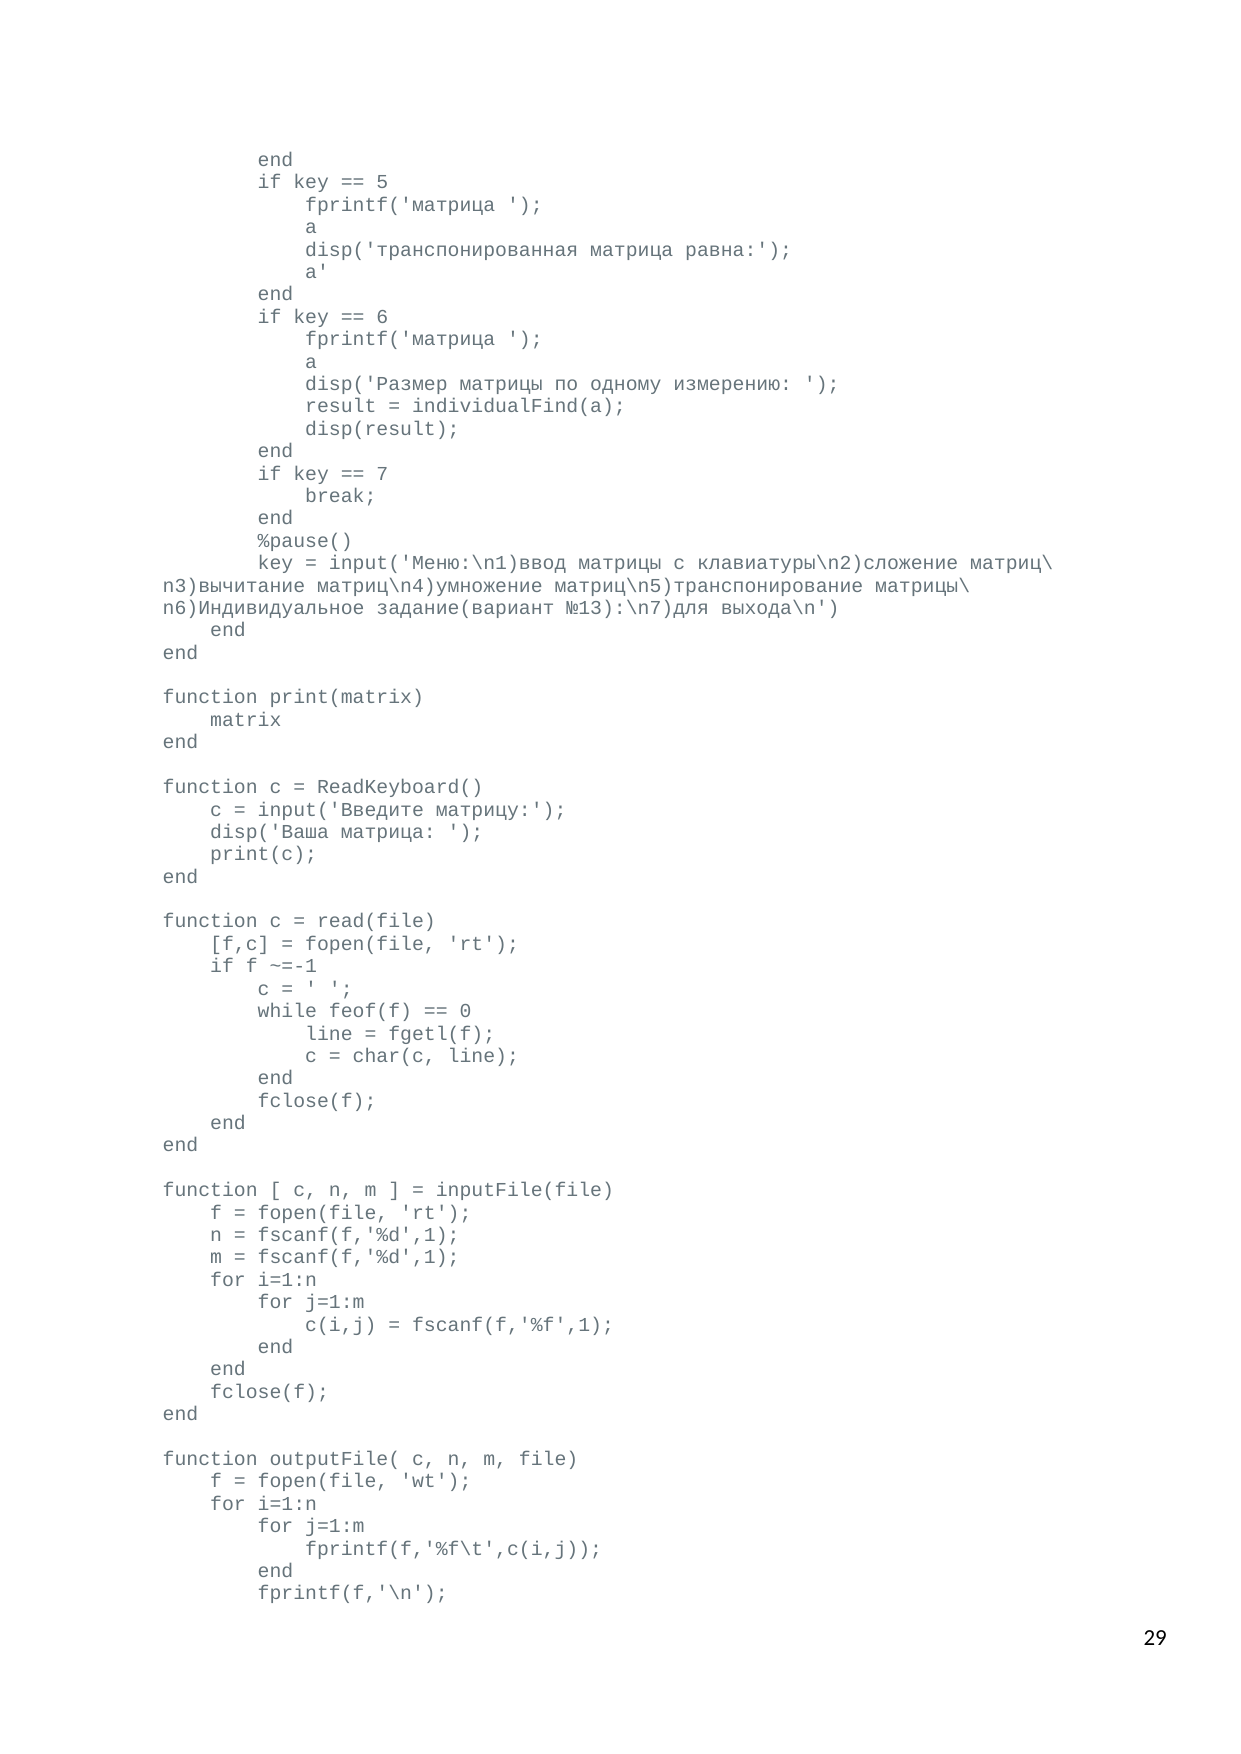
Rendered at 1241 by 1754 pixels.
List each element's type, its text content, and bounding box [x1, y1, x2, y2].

text for i=1:n [162, 1494, 1166, 1516]
text f = fopen(file, 'wt'); [162, 1471, 1166, 1494]
text c(i,j) = fscanf(f,'%f',1); [162, 1314, 1166, 1337]
text end [162, 1359, 1166, 1382]
text if key == 7 [162, 463, 1166, 486]
text function c = ReadKeyboard() [162, 777, 1166, 799]
text m = fscanf(f,'%d',1); [162, 1247, 1166, 1270]
text fclose(f); [162, 1091, 1166, 1113]
text end [162, 620, 1166, 643]
text function outputFile( c, n, m, file) [162, 1449, 1166, 1471]
text disp('транспонированная матрица равна:'); [162, 239, 1166, 262]
text function c = read(file) [162, 911, 1166, 934]
text end [162, 508, 1166, 531]
text c = input('Введите матрицу:'); [162, 799, 1166, 822]
text disp(result); [162, 419, 1166, 441]
text %pause() [162, 531, 1166, 553]
text matrix [162, 710, 1166, 732]
text if key == 5 [162, 172, 1166, 195]
text a' [162, 262, 1166, 284]
text end [162, 1068, 1166, 1091]
text end [162, 150, 1166, 172]
text c = char(c, line); [162, 1046, 1166, 1068]
text if key == 6 [162, 307, 1166, 329]
text end [162, 1135, 1166, 1158]
text a [162, 352, 1166, 374]
text end [162, 1337, 1166, 1359]
text result = individualFind(a); [162, 396, 1166, 419]
text end [162, 1404, 1166, 1427]
text for j=1:m [162, 1516, 1166, 1538]
text n = fscanf(f,'%d',1); [162, 1225, 1166, 1247]
text for j=1:m [162, 1292, 1166, 1314]
text break; [162, 486, 1166, 508]
text end [162, 441, 1166, 463]
text disp('Размер матрицы по одному измерению: '); [162, 374, 1166, 396]
text fprintf('матрица '); [162, 195, 1166, 217]
text fprintf(f,'\n'); [162, 1583, 1166, 1606]
text while feof(f) == 0 [162, 1001, 1166, 1023]
text print(c); [162, 844, 1166, 867]
text key = input('Меню:\n1)ввод матрицы с клавиатуры\n2)сложение матриц\n3)вычитание матриц\n4)умножение матриц\n5)транспонирование матрицы\n6)Индивидуальное задание(вариант №13):\n7)для выхода\n') [162, 553, 1166, 620]
text function [ c, n, m ] = inputFile(file) [162, 1180, 1166, 1203]
text [f,c] = fopen(file, 'rt'); [162, 934, 1166, 956]
text end [162, 643, 1166, 665]
text end [162, 1113, 1166, 1135]
text fprintf('матрица '); [162, 329, 1166, 352]
text c = ' '; [162, 979, 1166, 1001]
text if f ~=-1 [162, 956, 1166, 979]
text a [162, 217, 1166, 239]
text end [162, 284, 1166, 307]
text fclose(f); [162, 1382, 1166, 1404]
text fprintf(f,'%f\t',c(i,j)); [162, 1538, 1166, 1561]
text end [162, 1561, 1166, 1583]
text end [162, 867, 1166, 889]
text end [162, 732, 1166, 755]
text for i=1:n [162, 1270, 1166, 1292]
text f = fopen(file, 'rt'); [162, 1203, 1166, 1225]
text function print(matrix) [162, 687, 1166, 710]
text disp('Ваша матрица: '); [162, 822, 1166, 844]
text line = fgetl(f); [162, 1023, 1166, 1046]
